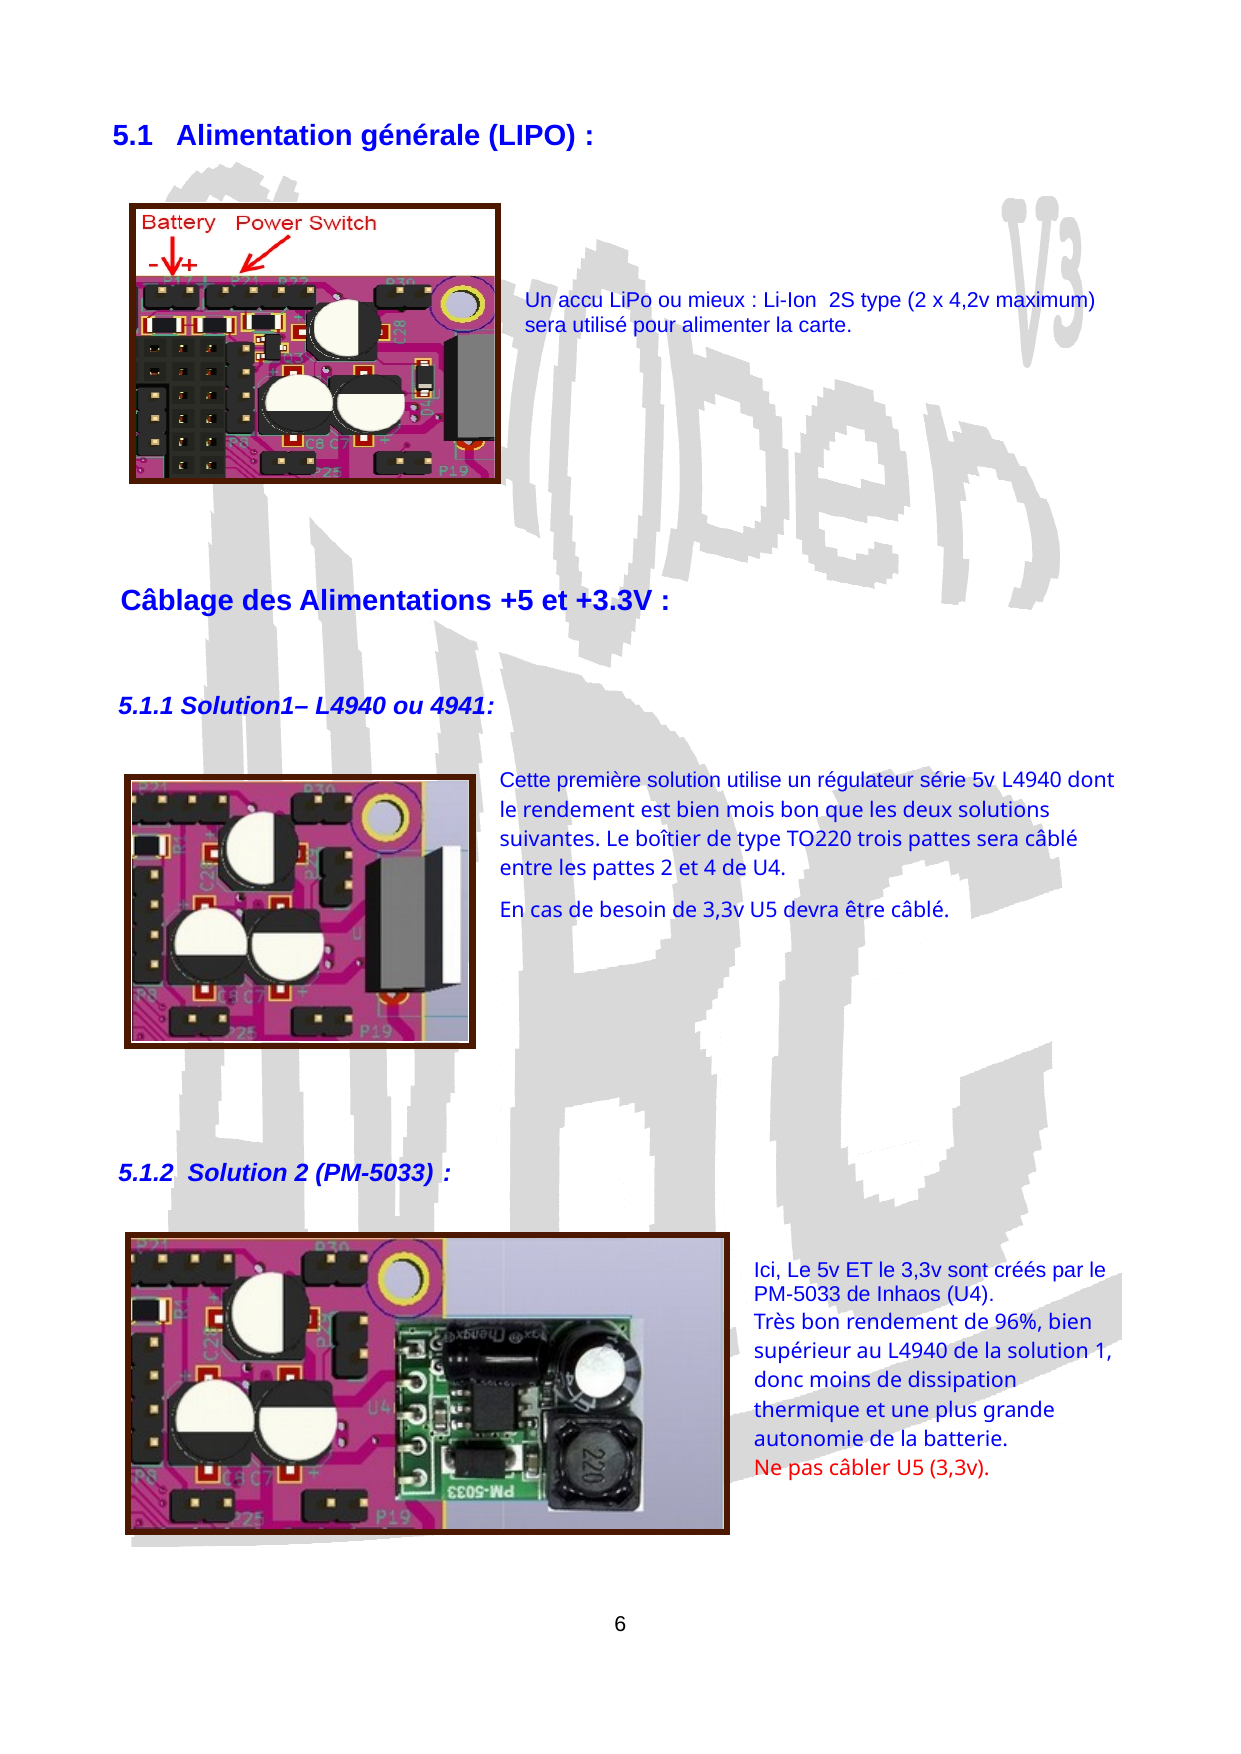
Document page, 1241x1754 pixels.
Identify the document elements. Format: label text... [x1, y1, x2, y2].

text Très bon rendement de 96%, bien [730, 1306, 1122, 1336]
text Ici, Le 5v ET le 3,3v sont créés par le PM-5033 de Inhaos (U4). [730, 1257, 1122, 1306]
text Ne pas câbler U5 (3,3v). [730, 1453, 1122, 1482]
subtitle 5.1.1 Solution1– L4940 ou 4941: [118, 691, 1122, 719]
subtitle 5.1.2 Solution 2 (PM-5033) : [118, 1158, 1122, 1187]
picture [131, 1238, 724, 1528]
text supérieur au L4940 de la solution 1, donc moins de dissipation thermique et une plus grande autonomie de la batterie. [730, 1336, 1122, 1453]
picture [133, 782, 467, 1041]
subtitle Câblage des Alimentations +5 et +3.3V : [112, 583, 1122, 617]
text Un accu LiPo ou mieux : Li-Ion 2S type (2 x 4,2v maximum) sera utilisé pour alimenter la carte. [501, 287, 1122, 337]
picture [136, 209, 495, 478]
subtitle 5.1 Alimentation générale (LIPO) : [112, 118, 1122, 152]
text Cette première solution utilise un régulateur série 5v L4940 dont le rendement est bien mois bon que les deux solutions suivantes. Le boîtier de type TO220 trois pattes sera câblé entre les pattes 2 et 4 de U4. [118, 765, 1122, 882]
text En cas de besoin de 3,3v U5 devra être câblé. [476, 894, 1122, 924]
